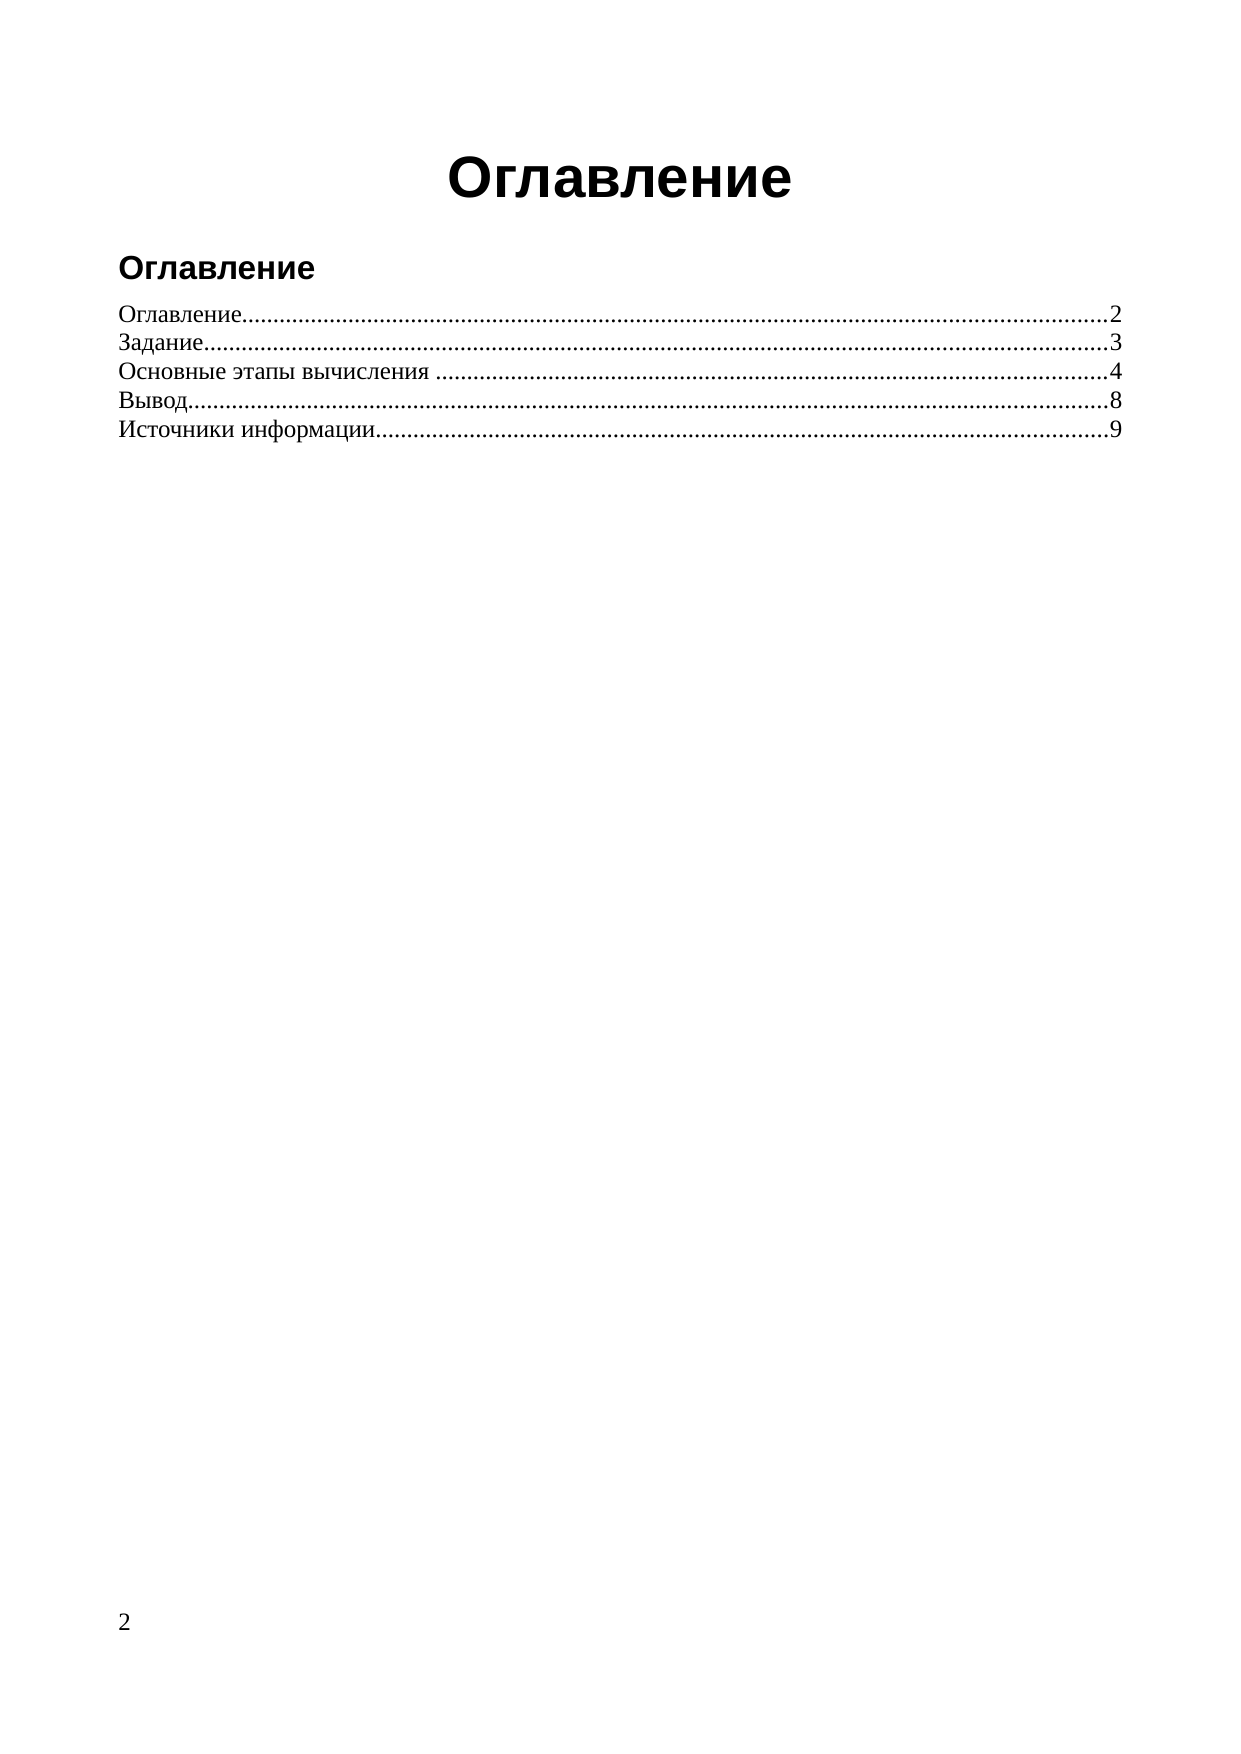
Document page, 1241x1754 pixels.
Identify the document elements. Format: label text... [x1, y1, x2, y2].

text Основные этапы вычисления 4 [118, 356, 1122, 385]
text Задание 3 [118, 327, 1122, 356]
text Источники информации 9 [118, 414, 1122, 442]
title Оглавление [118, 143, 1122, 210]
subtitle Оглавление [118, 248, 1122, 286]
text Оглавление 2 [118, 299, 1122, 327]
text Вывод 8 [118, 385, 1122, 414]
